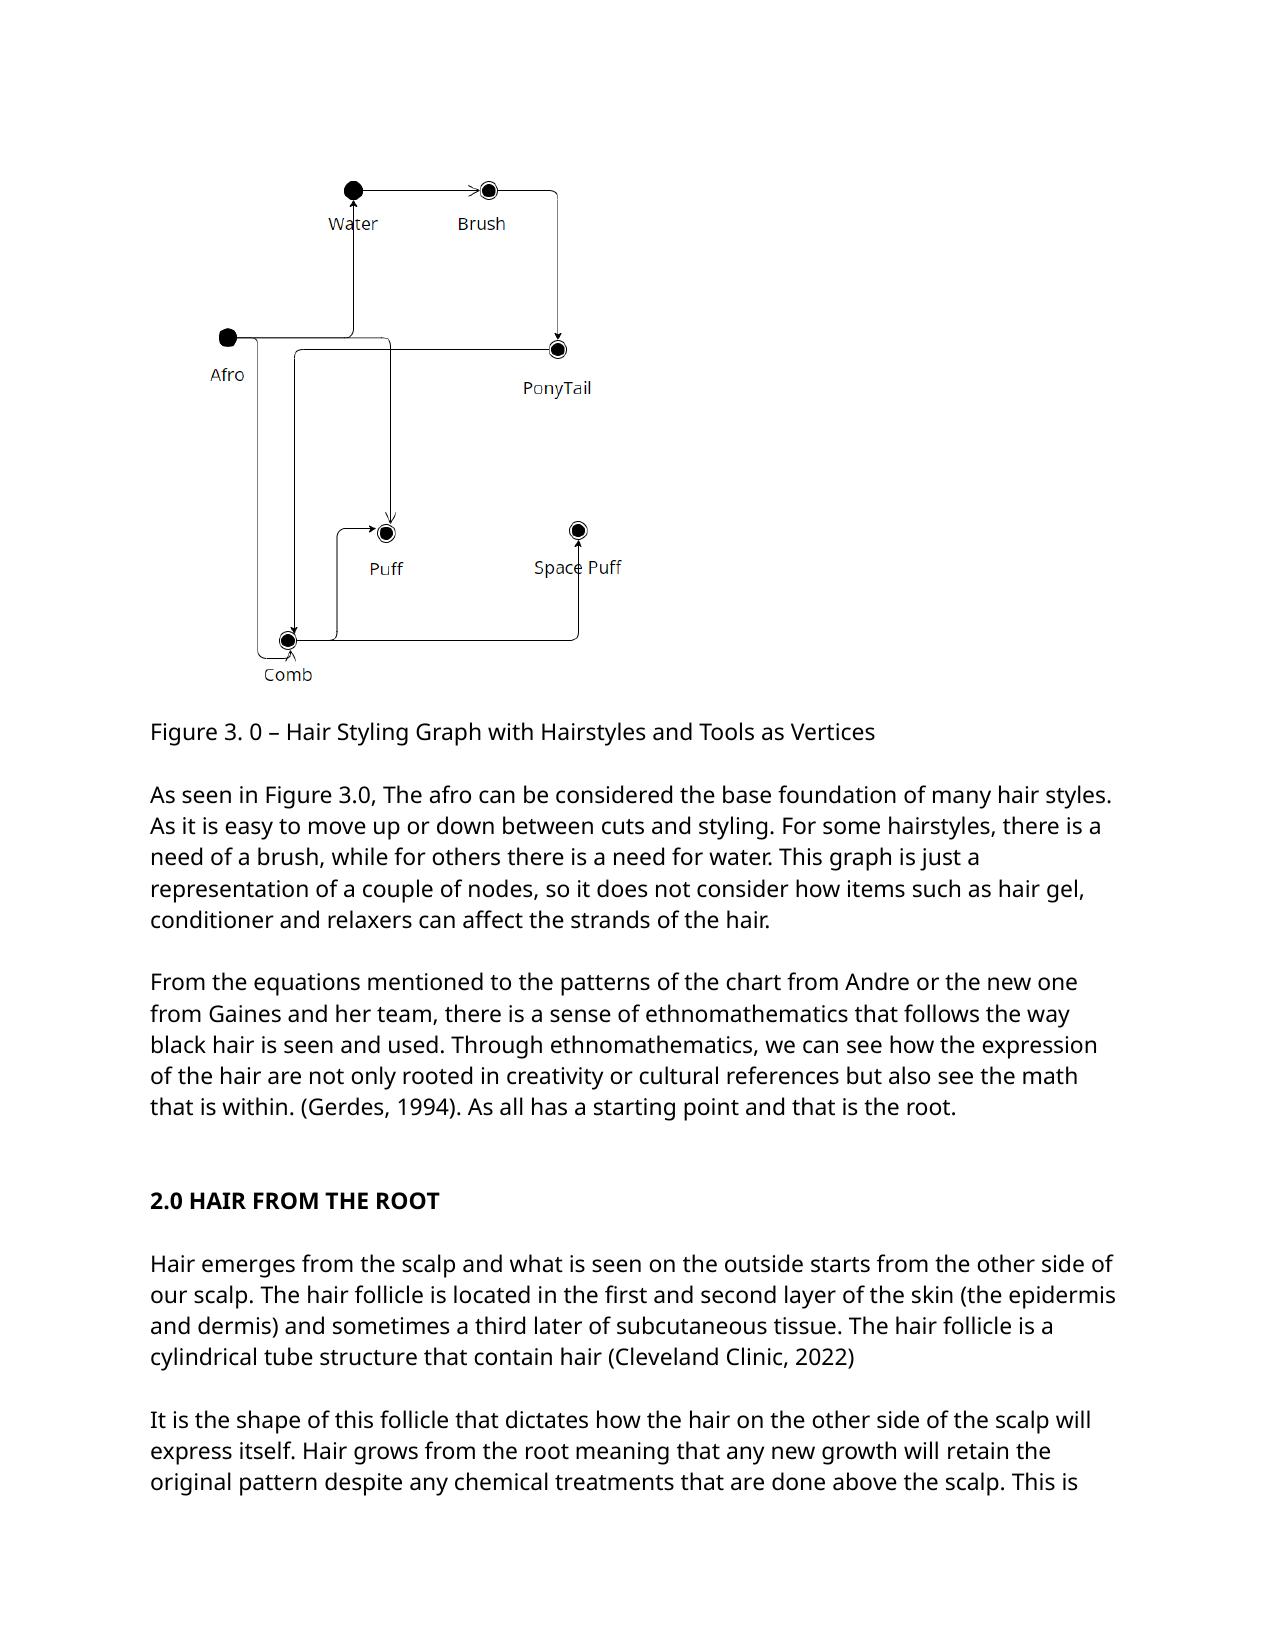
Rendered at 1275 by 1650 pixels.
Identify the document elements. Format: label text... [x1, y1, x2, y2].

text As seen in Figure 3.0, The afro can be considered the base foundation of many hair styles. As it is easy to move up or down between cuts and styling. For some hairstyles, there is a need of a brush, while for others there is a need for water. This graph is just a representation of a couple of nodes, so it does not consider how items such as hair gel, conditioner and relaxers can affect the strands of the hair. [150, 779, 1125, 935]
text From the equations mentioned to the patterns of the chart from Andre or the new one from Gaines and her team, there is a sense of ethnomathematics that follows the way black hair is seen and used. Through ethnomathematics, we can see how the expression of the hair are not only rooted in creativity or cultural references but also see the math that is within. (Gerdes, 1994). As all has a starting point and that is the root. [150, 966, 1125, 1122]
text 2.0 HAIR FROM THE ROOT [150, 1185, 1125, 1216]
text Hair emerges from the scalp and what is seen on the outside starts from the other side of our scalp. The hair follicle is located in the first and second layer of the skin (the epidermis and dermis) and sometimes a third later of subcutaneous tissue. The hair follicle is a cylindrical tube structure that contain hair (Cleveland Clinic, 2022) [150, 1247, 1125, 1372]
text Figure 3. 0 – Hair Styling Graph with Hairstyles and Tools as Vertices [150, 716, 1125, 747]
text It is the shape of this follicle that dictates how the hair on the other side of the scalp will express itself. Hair grows from the root meaning that any new growth will retain the original pattern despite any chemical treatments that are done above the scalp. This is [150, 1404, 1125, 1497]
